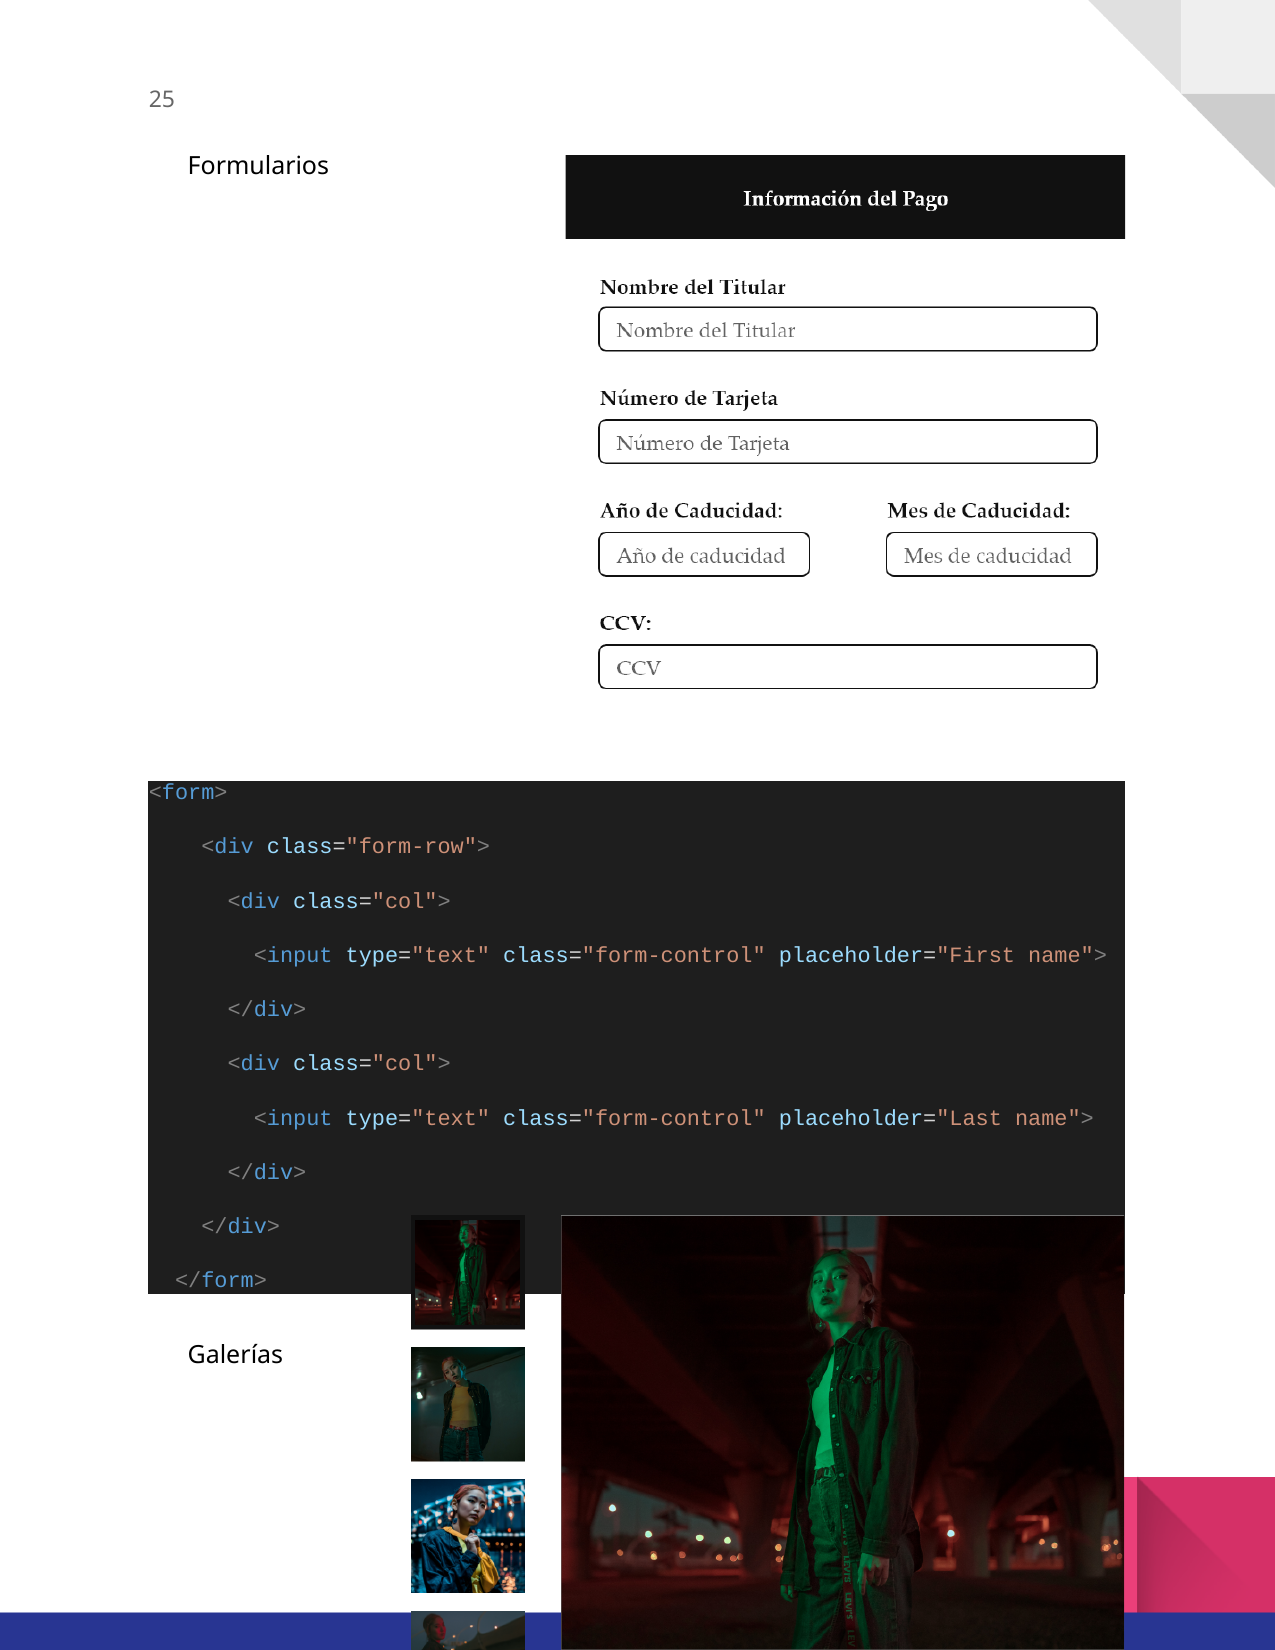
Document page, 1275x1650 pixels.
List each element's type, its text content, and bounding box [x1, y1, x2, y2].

picture [565, 0, 1275, 689]
text <div class="col"> [148, 890, 1125, 914]
text <div class="col"> [148, 1053, 1125, 1077]
text </form> [148, 1270, 411, 1294]
subtitle Formularios [187, 148, 1125, 182]
text </div> [148, 1215, 411, 1240]
text </div> [148, 998, 1125, 1023]
subtitle Galerías [187, 1336, 411, 1371]
text <form> [148, 781, 1125, 806]
picture [0, 1215, 1275, 1650]
text <input type="text" class="form-control" placeholder="Last name"> [148, 1107, 1125, 1132]
text <input type="text" class="form-control" placeholder="First name"> [148, 944, 1125, 969]
text </div> [148, 1161, 1125, 1186]
text <div class="form-row"> [148, 836, 1125, 860]
